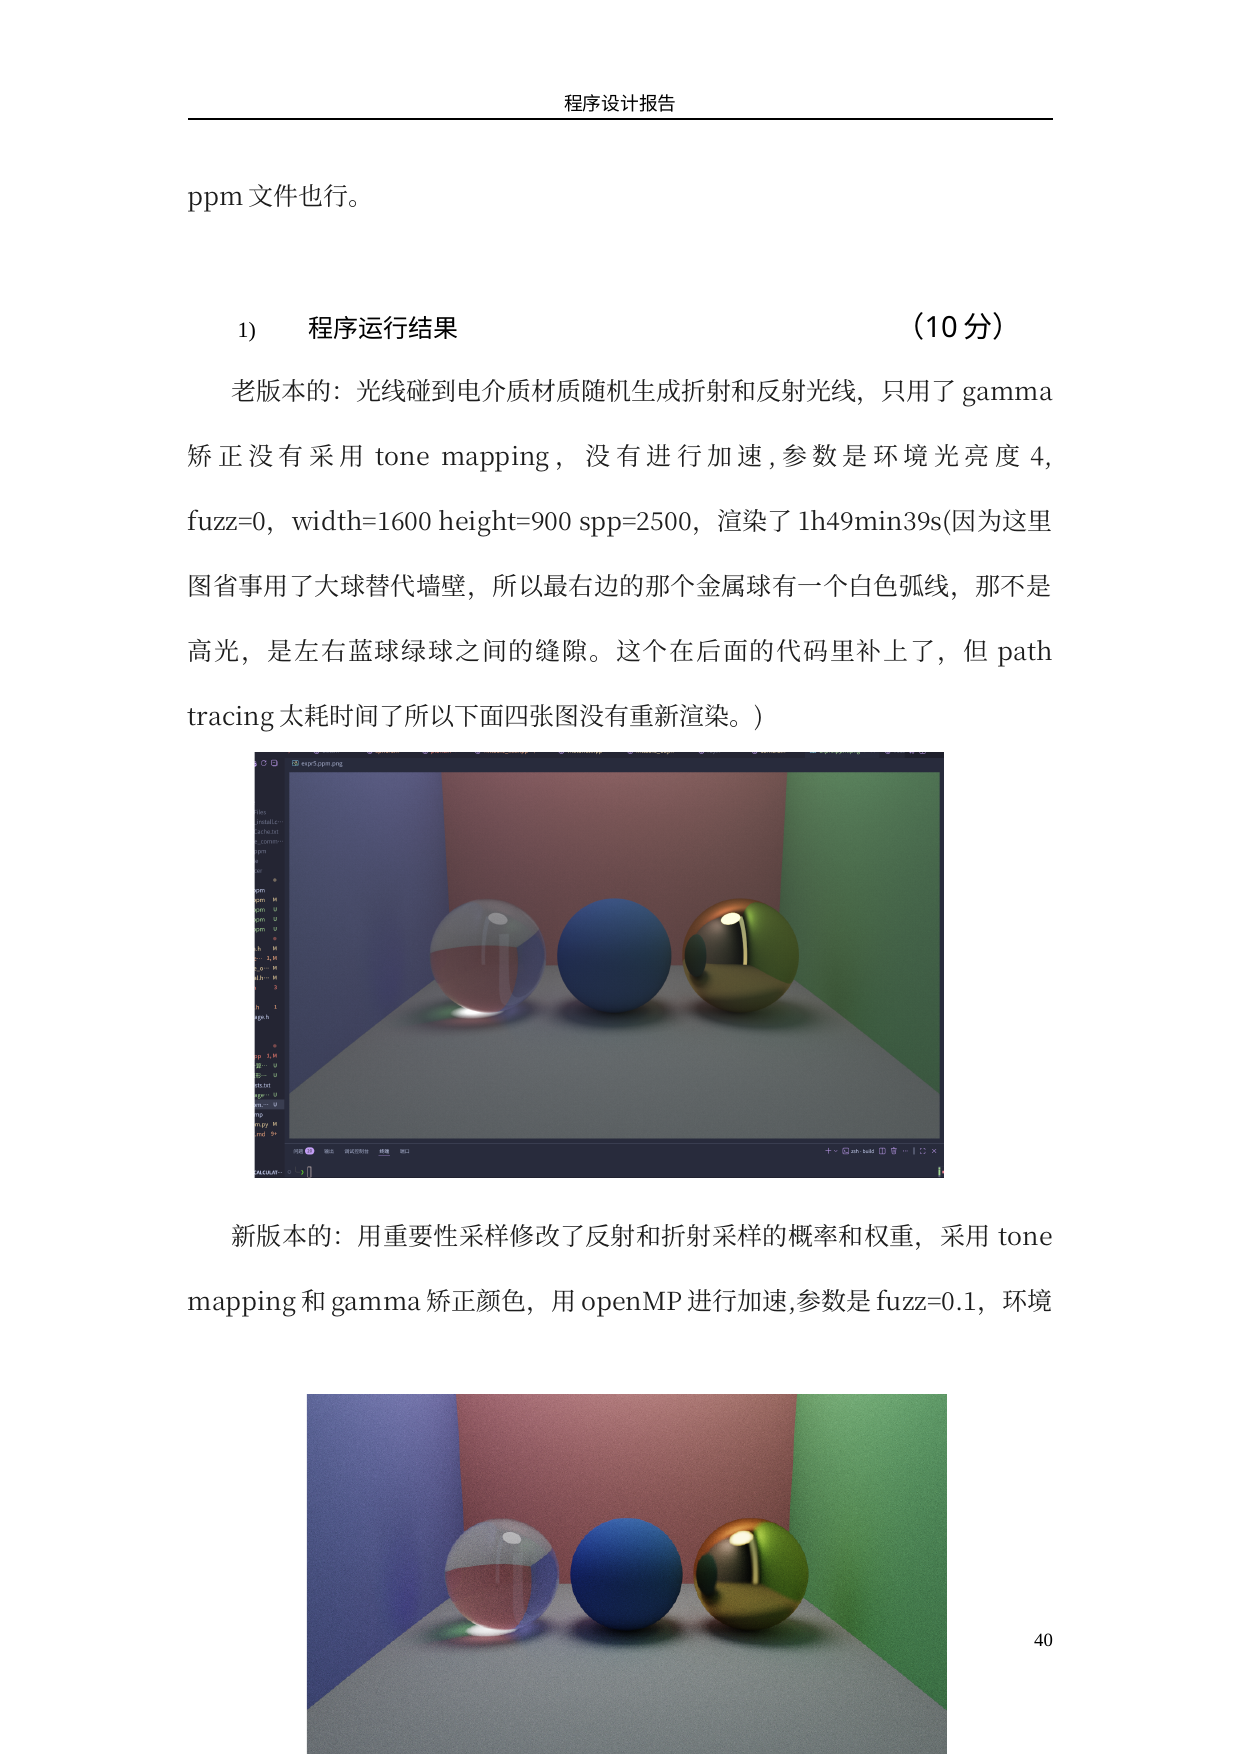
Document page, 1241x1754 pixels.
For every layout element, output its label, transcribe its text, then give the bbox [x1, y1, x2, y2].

text 新版本的：用重要性采样修改了反射和折射采样的概率和权重，采用tone mapping和gamma矫正颜色，用openMP进行加速,参数是fuzz=0.1，环境 [187, 747, 1053, 1332]
list 程序运行结果 （10分） [237, 292, 1053, 357]
picture [254, 752, 944, 1178]
text ppm文件也行。 [187, 162, 1053, 227]
text 老版本的：光线碰到电介质材质随机生成折射和反射光线，只用了gamma矫正没有采用tone mapping，没有进行加速,参数是环境光亮度4, fuzz=0，width=1600 height=900 spp=2500，渲染了1h49min39s(因为这里图省事用了大球替代墙壁，所以最右边的那个金属球有一个白色弧线，那不是高光，是左右蓝球绿球之间的缝隙。这个在后面的代码里补上了，但path tracing太耗时间了所以下面四张图没有重新渲染。) [187, 357, 1053, 747]
picture [306, 1394, 947, 1754]
